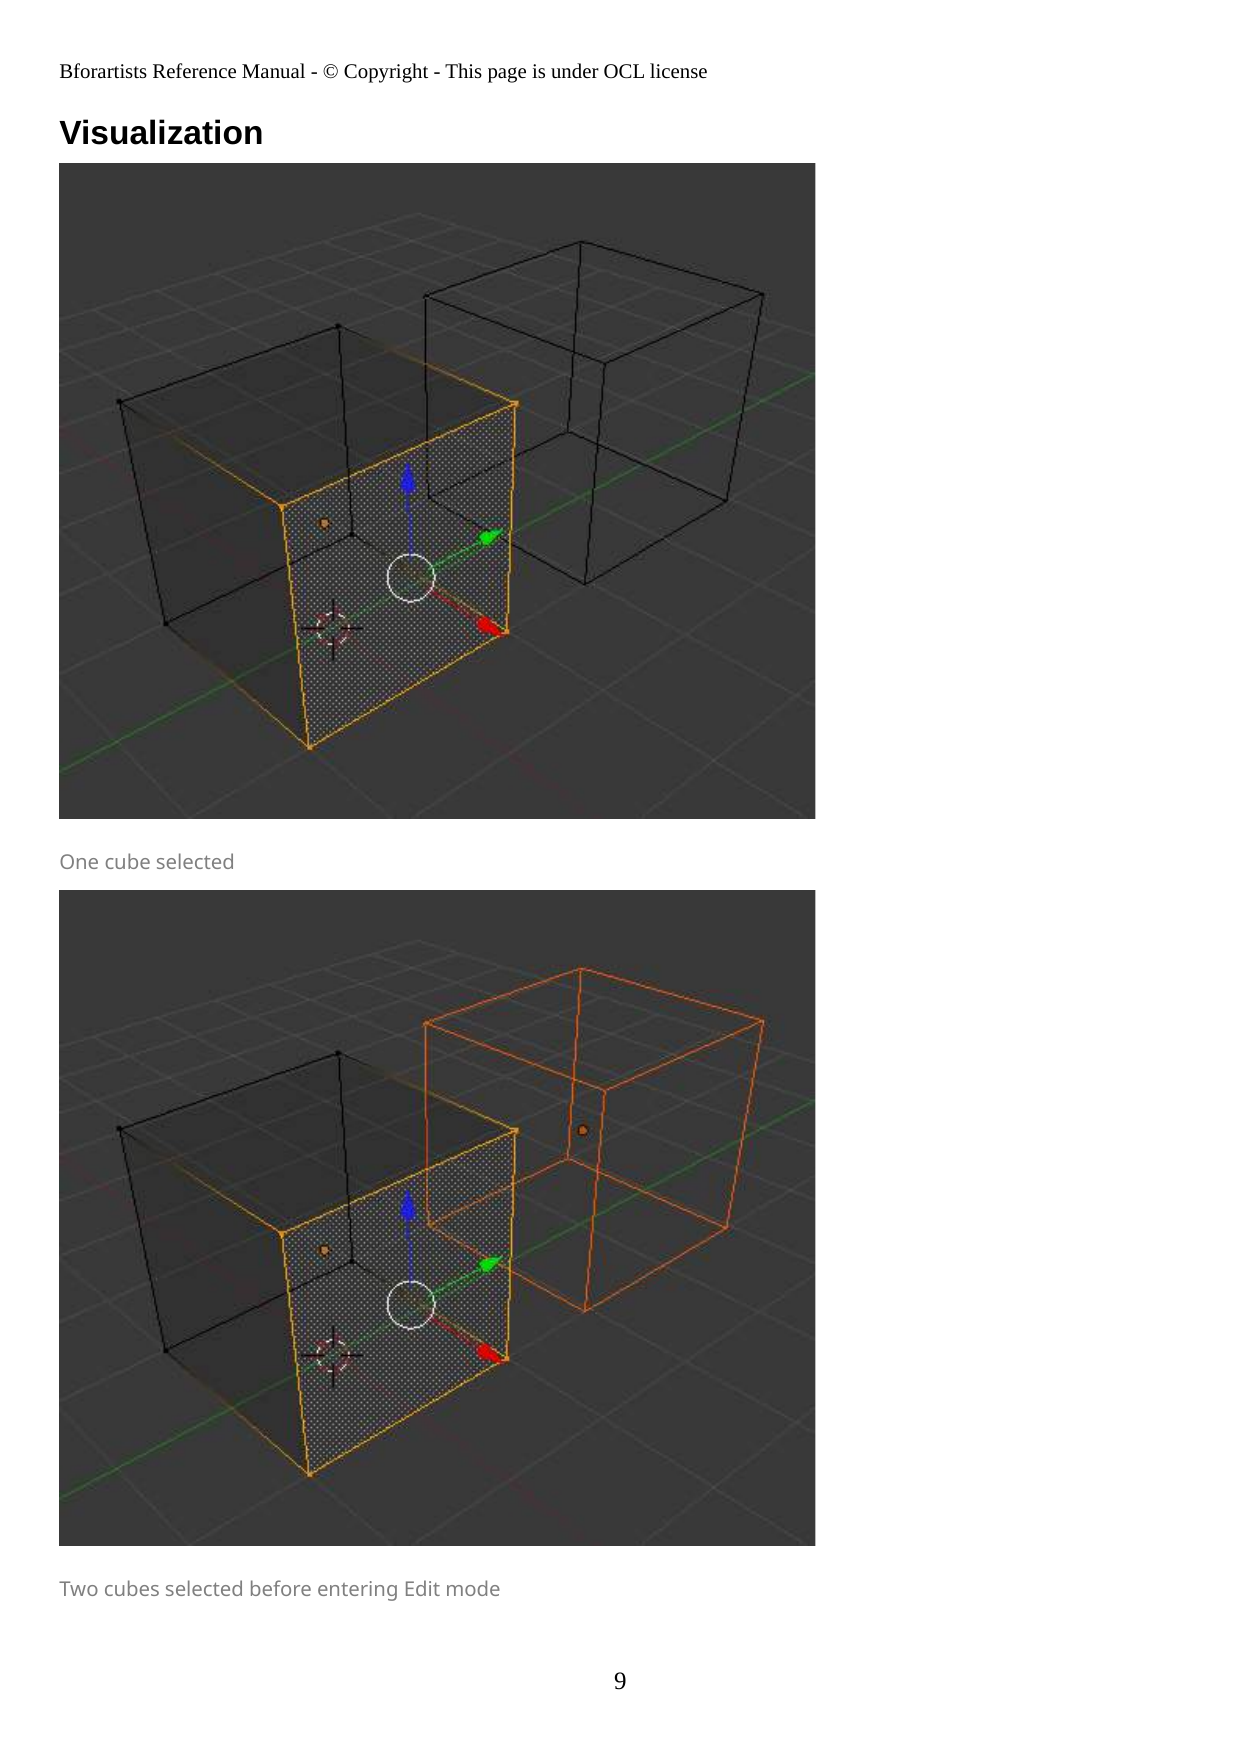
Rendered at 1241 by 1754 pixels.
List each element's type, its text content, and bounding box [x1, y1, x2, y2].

text Two cubes selected before entering Edit mode [59, 1571, 1181, 1602]
picture [59, 163, 816, 819]
subtitle Visualization [59, 113, 1181, 151]
picture [59, 890, 816, 1546]
text One cube selected [59, 844, 1181, 876]
